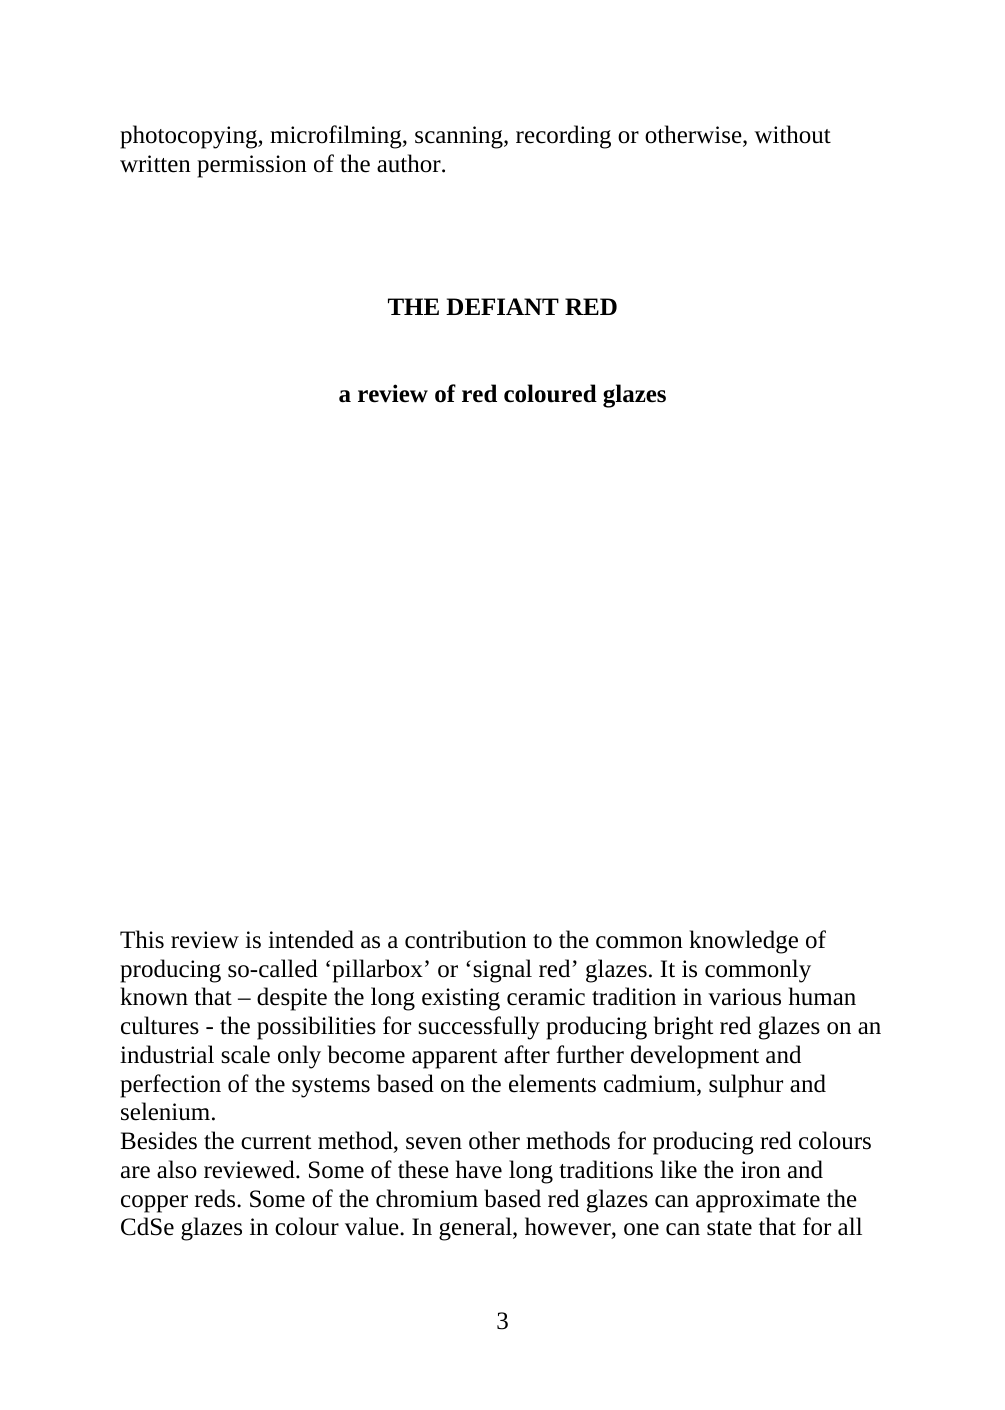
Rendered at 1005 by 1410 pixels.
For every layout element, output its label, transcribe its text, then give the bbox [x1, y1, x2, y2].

text This review is intended as a contribution to the common knowledge of producing so-called ‘pillarbox’ or ‘signal red’ glazes. It is commonly known that – despite the long existing ceramic tradition in various human cultures - the possibilities for successfully producing bright red glazes on an industrial scale only become apparent after further development and perfection of the systems based on the elements cadmium, sulphur and selenium. [120, 925, 885, 1126]
text Besides the current method, seven other methods for producing red colours are also reviewed. Some of these have long traditions like the iron and copper reds. Some of the chromium based red glazes can approximate the CdSe glazes in colour value. In general, however, one can state that for all [120, 1126, 885, 1241]
text photocopying, microfilming, scanning, recording or otherwise, without written permission of the author. [120, 120, 885, 177]
text THE DEFIANT RED [120, 292, 885, 321]
text a review of red coloured glazes [120, 379, 885, 407]
